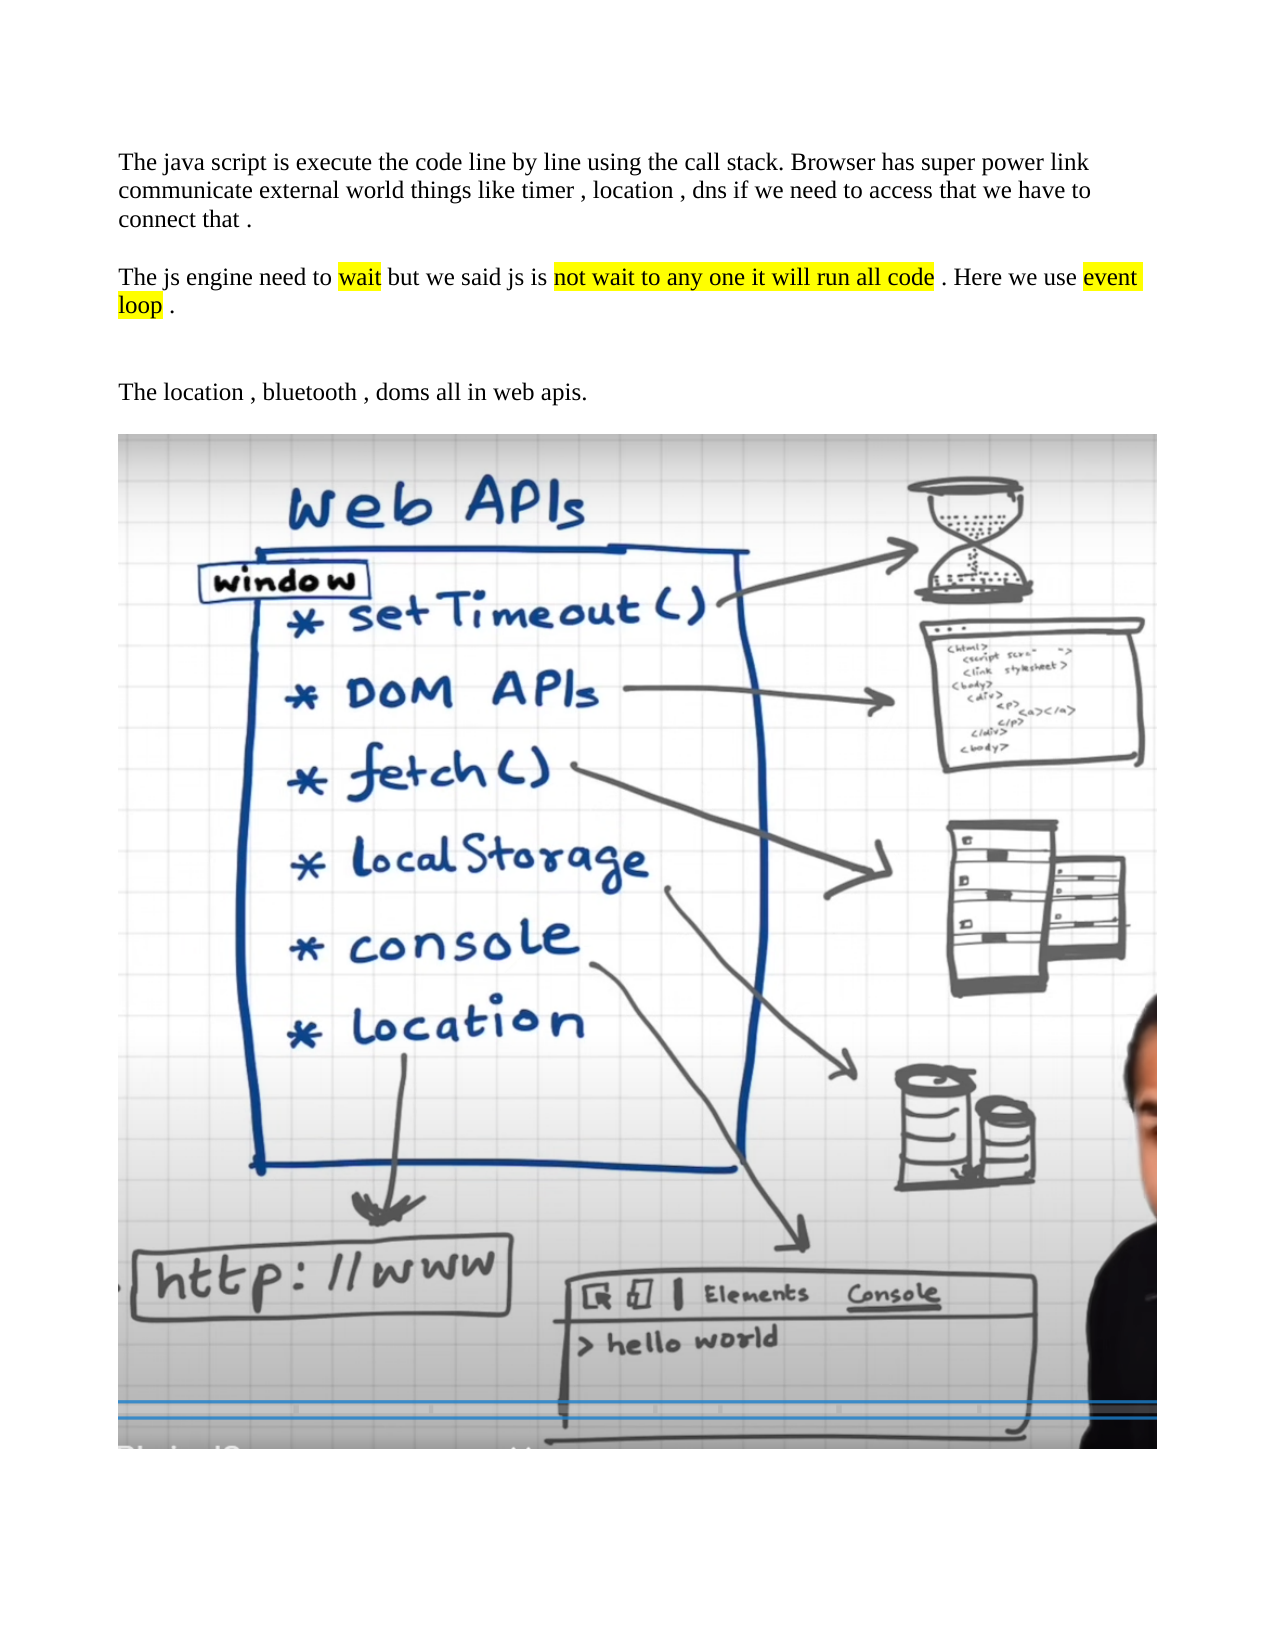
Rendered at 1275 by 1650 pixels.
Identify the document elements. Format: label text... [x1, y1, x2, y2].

text The location , bluetooth , doms all in web apis. [118, 377, 1157, 406]
picture [118, 434, 1157, 1449]
text The java script is execute the code line by line using the call stack. Browser has super power link communicate external world things like timer , location , dns if we need to access that we have to connect that . [118, 147, 1157, 233]
text The js engine need to wait but we said js is not wait to any one it will run all code . Here we use event loop . [118, 262, 1157, 319]
